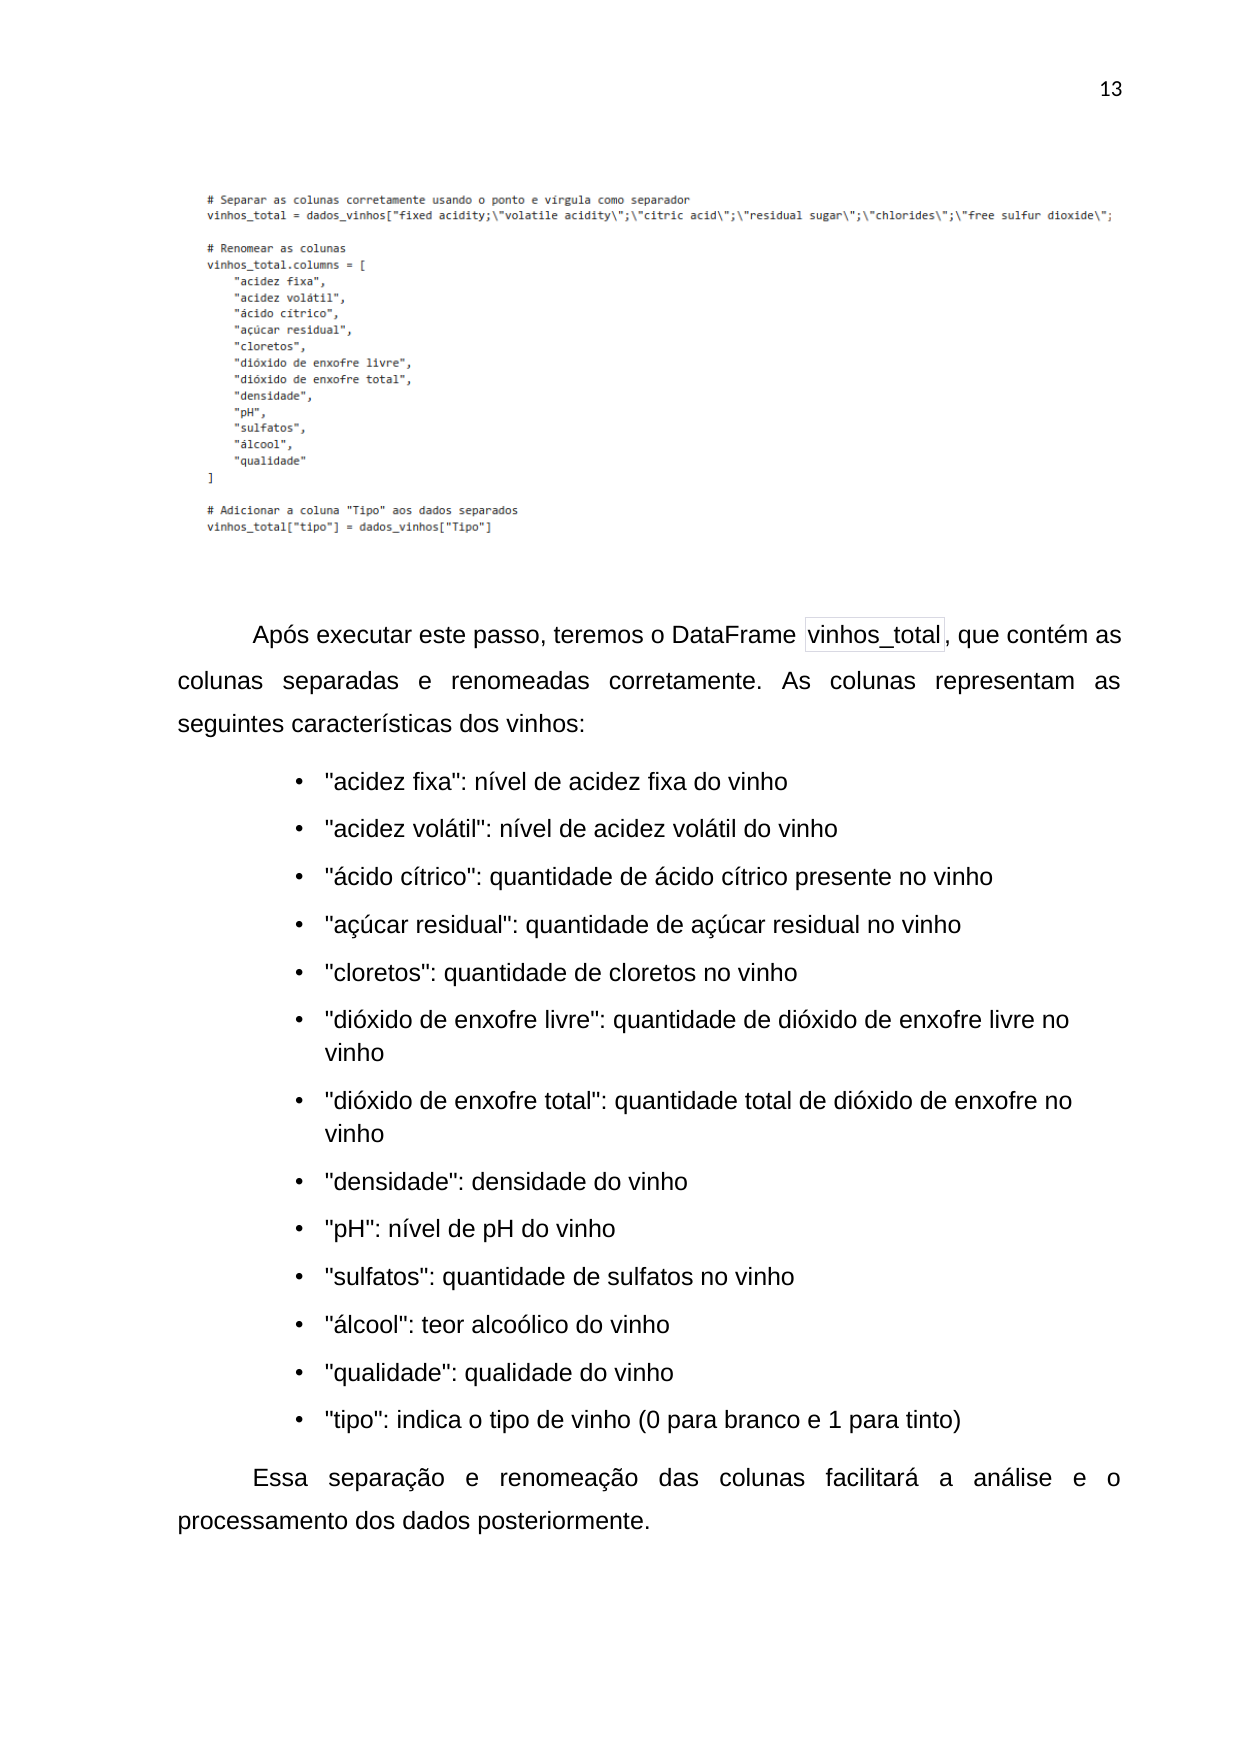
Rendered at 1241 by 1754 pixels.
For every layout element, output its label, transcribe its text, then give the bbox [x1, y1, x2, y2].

list "pH": nível de pH do vinho [295, 1214, 1122, 1243]
list "acidez volátil": nível de acidez volátil do vinho [295, 814, 1122, 843]
list "dióxido de enxofre total": quantidade total de dióxido de enxofre no vinho [295, 1086, 1122, 1148]
picture [177, 177, 1123, 539]
list "sulfatos": quantidade de sulfatos no vinho [295, 1262, 1122, 1291]
list "densidade": densidade do vinho [295, 1167, 1122, 1196]
text Após executar este passo, teremos o DataFrame vinhos_total, que contém as colunas separadas e renomeadas corretamente. As colunas representam as seguintes características dos vinhos: [177, 617, 1122, 738]
list "tipo": indica o tipo de vinho (0 para branco e 1 para tinto) [295, 1405, 1122, 1434]
list "qualidade": qualidade do vinho [295, 1358, 1122, 1386]
list "dióxido de enxofre livre": quantidade de dióxido de enxofre livre no vinho [295, 1005, 1122, 1067]
list "ácido cítrico": quantidade de ácido cítrico presente no vinho [295, 862, 1122, 891]
list "acidez fixa": nível de acidez fixa do vinho [295, 767, 1122, 796]
list "açúcar residual": quantidade de açúcar residual no vinho [295, 910, 1122, 939]
list "cloretos": quantidade de cloretos no vinho [295, 958, 1122, 986]
text Essa separação e renomeação das colunas facilitará a análise e o processamento dos dados posteriormente. [177, 1463, 1122, 1535]
list "álcool": teor alcoólico do vinho [295, 1310, 1122, 1339]
